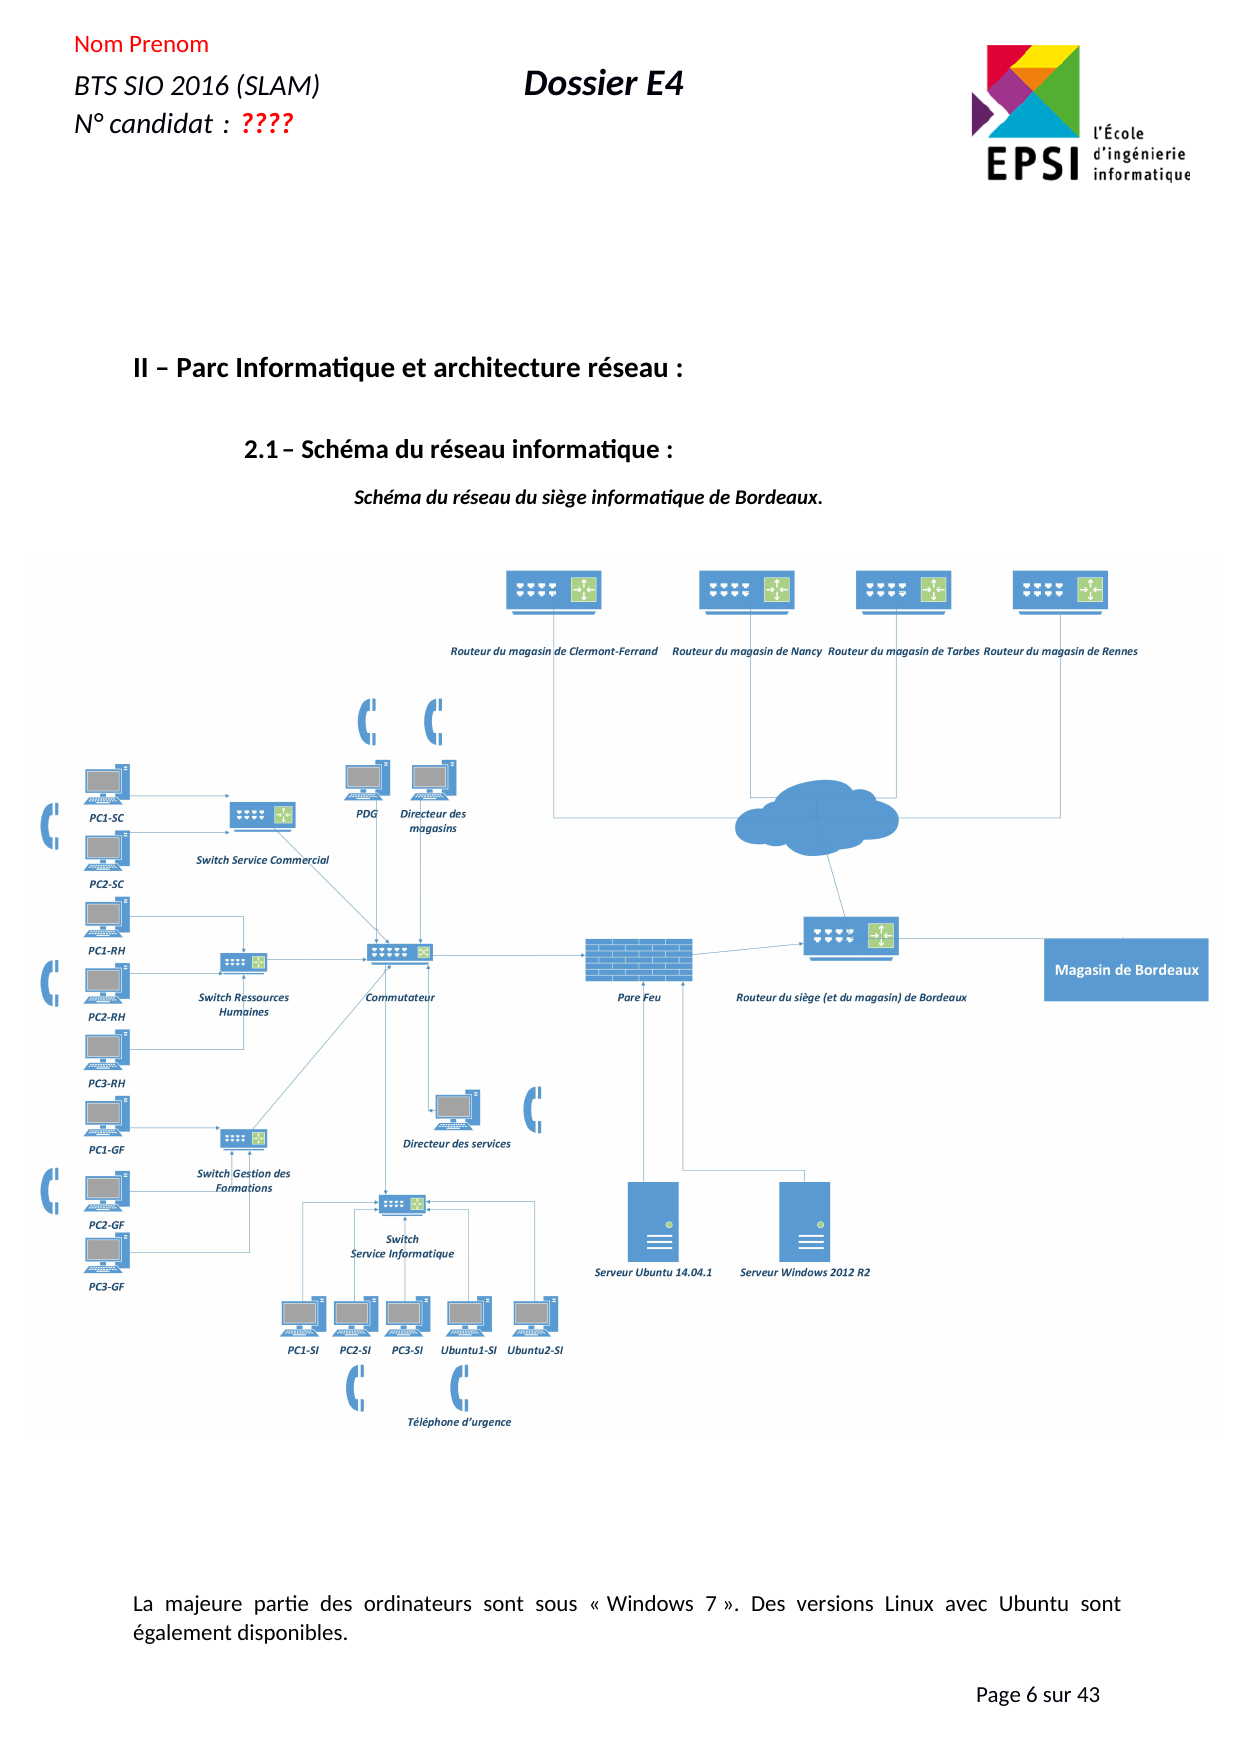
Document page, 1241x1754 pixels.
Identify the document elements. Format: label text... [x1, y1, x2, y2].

list – Schéma du réseau informatique : [244, 433, 1122, 466]
text La majeure partie des ordinateurs sont sous « Windows 7 ». Des versions Linux avec Ubuntu sont également disponibles. [133, 1589, 1122, 1646]
subtitle II – Parc Informatique et architecture réseau : [133, 349, 1122, 385]
text Schéma du réseau du siège informatique de Bordeaux. [354, 484, 1122, 509]
